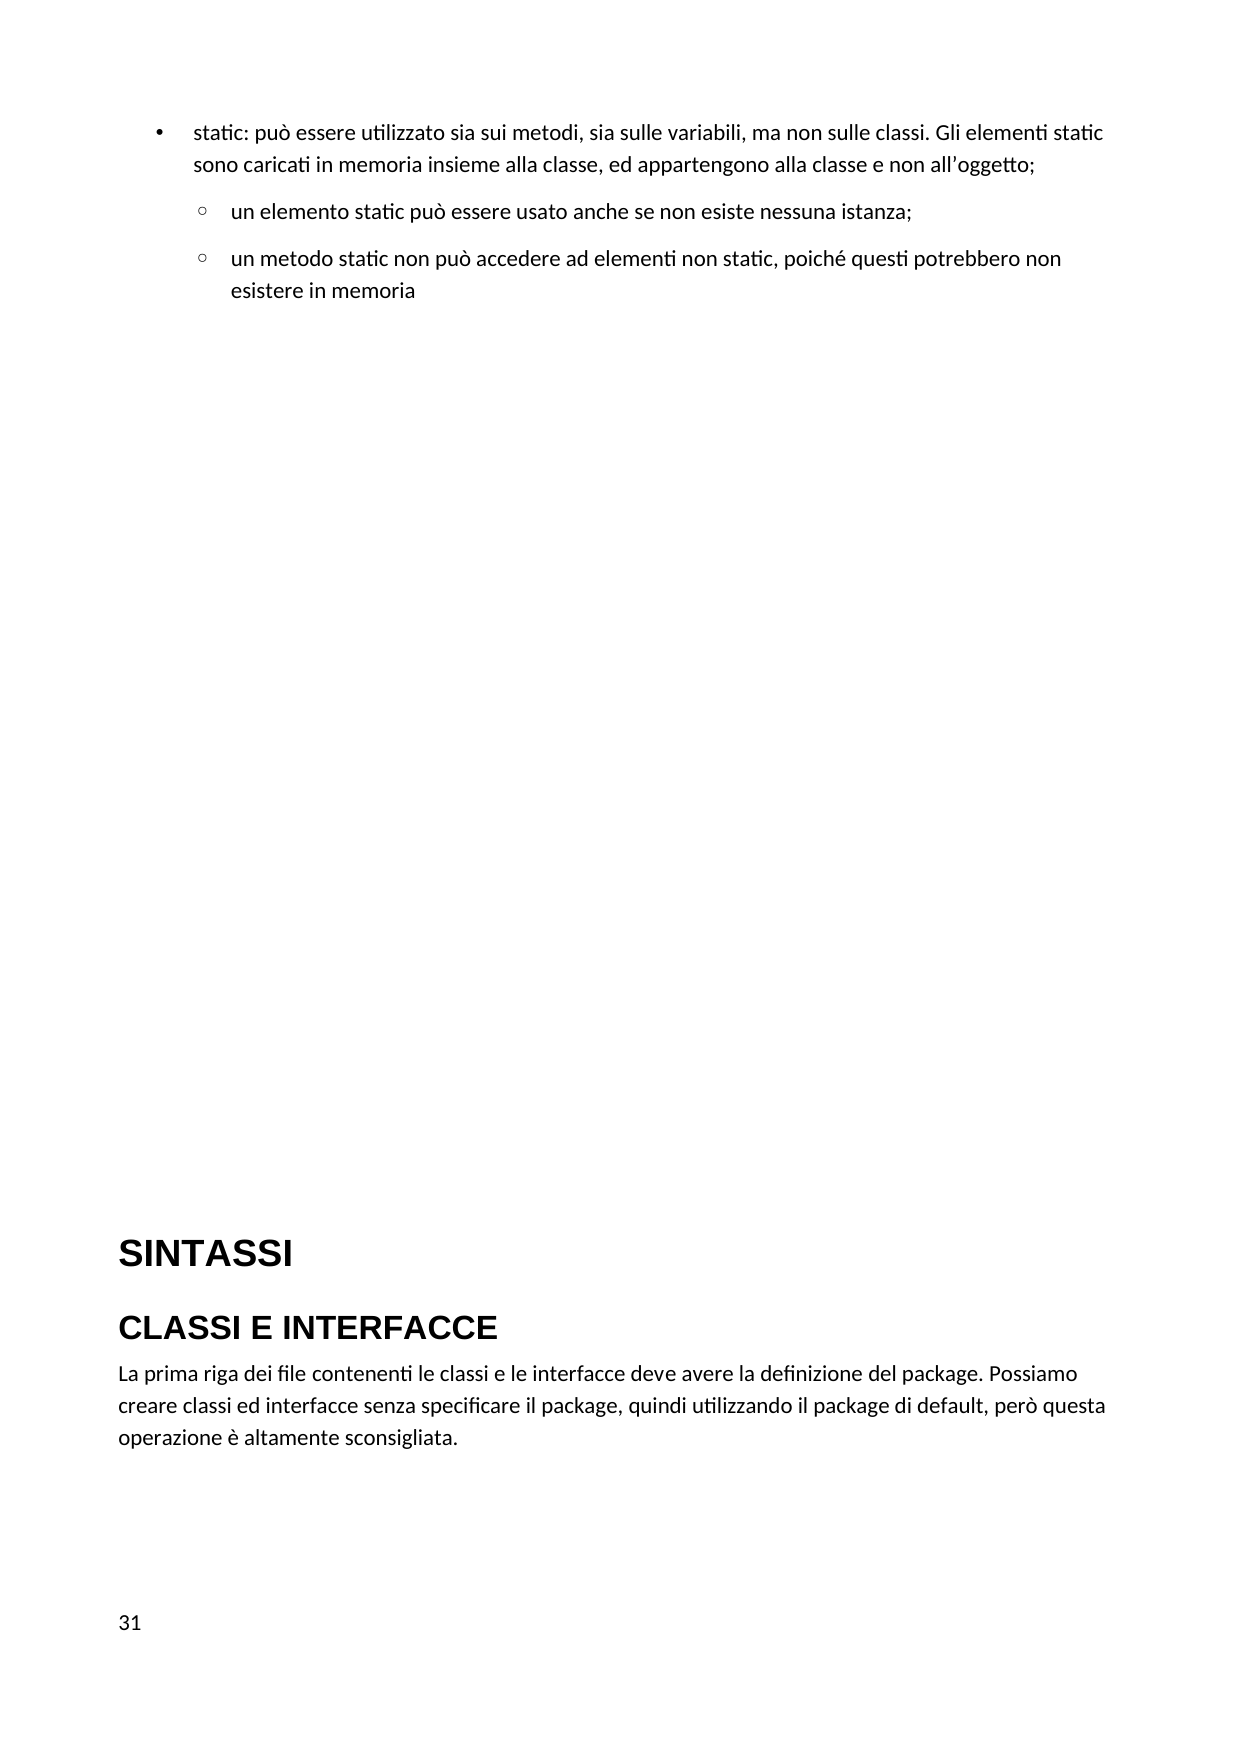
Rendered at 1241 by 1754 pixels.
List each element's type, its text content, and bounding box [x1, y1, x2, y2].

subtitle SINTASSI [118, 1231, 1122, 1274]
list static: può essere utilizzato sia sui metodi, sia sulle variabili, ma non sulle classi. Gli elementi static sono caricati in memoria insieme alla classe, ed appartengono alla classe e non all’oggetto; [156, 118, 1122, 178]
text La prima riga dei file contenenti le classi e le interfacce deve avere la definizione del package. Possiamo creare classi ed interfacce senza specificare il package, quindi utilizzando il package di default, però questa operazione è altamente sconsigliata. [118, 1359, 1122, 1451]
subtitle CLASSI E INTERFACCE [118, 1308, 1122, 1347]
list un elemento static può essere usato anche se non esiste nessuna istanza; [193, 197, 1122, 225]
list un metodo static non può accedere ad elementi non static, poiché questi potrebbero non esistere in memoria [193, 244, 1122, 304]
